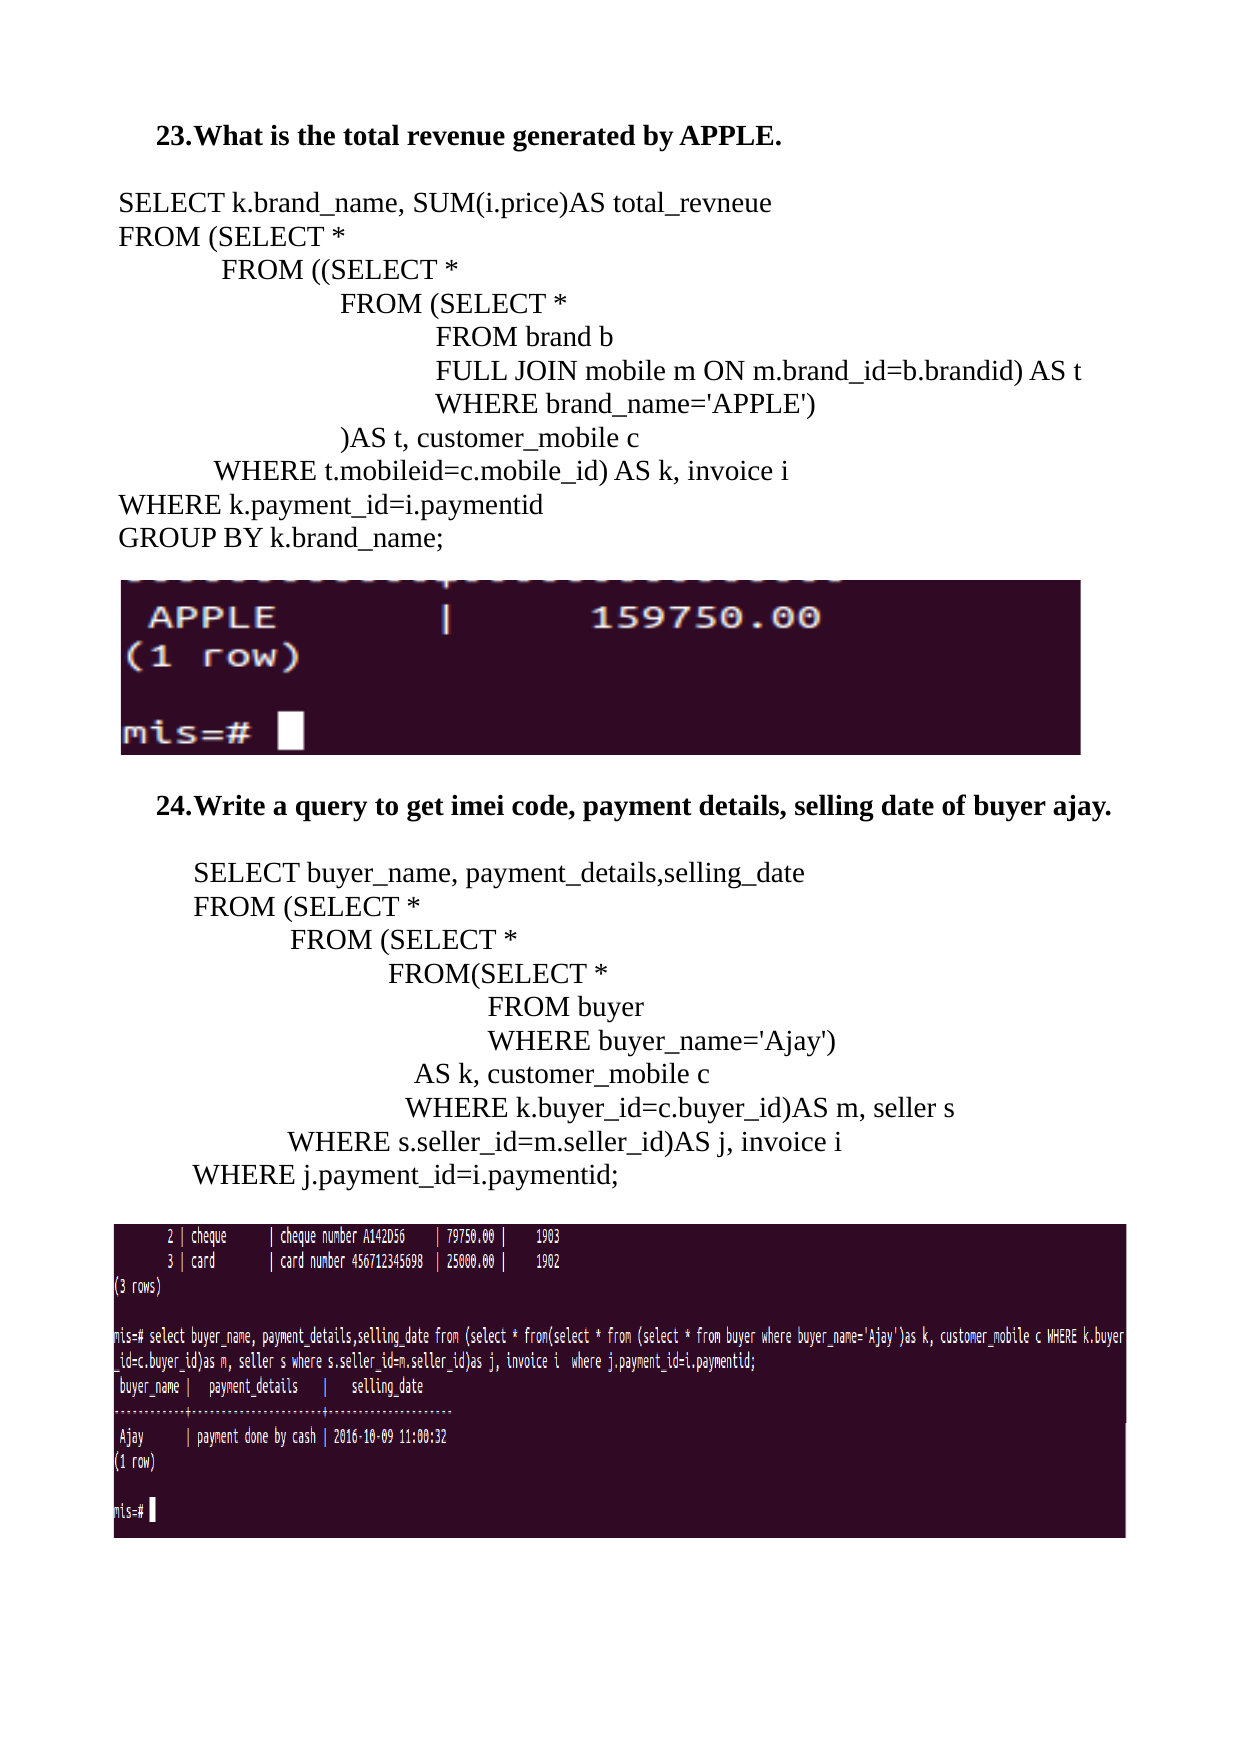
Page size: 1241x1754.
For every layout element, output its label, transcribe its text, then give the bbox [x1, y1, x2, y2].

text GROUP BY k.brand_name; [118, 521, 1122, 554]
list FROM (SELECT * [156, 889, 1122, 922]
text AS k, customer_mobile c [118, 1057, 1122, 1090]
text )AS t, customer_mobile c [118, 420, 1122, 453]
text FROM buyer [118, 989, 1122, 1023]
text FROM (SELECT * [118, 219, 1122, 252]
list FROM (SELECT * [231, 922, 1122, 956]
picture [120, 749, 204, 755]
text FROM (SELECT * [118, 286, 1122, 319]
text WHERE s.seller_id=m.seller_id)AS j, invoice i [118, 1124, 1122, 1157]
text FROM brand b [118, 319, 1122, 353]
list What is the total revenue generated by APPLE. [156, 118, 1122, 152]
text WHERE t.mobileid=c.mobile_id) AS k, invoice i [118, 453, 1122, 487]
list FROM(SELECT * [343, 956, 1122, 989]
text WHERE k.buyer_id=c.buyer_id)AS m, seller s [118, 1090, 1122, 1124]
text WHERE k.payment_id=i.paymentid [118, 487, 1122, 521]
text WHERE j.payment_id=i.paymentid; [118, 1157, 1122, 1191]
text WHERE buyer_name='Ajay') [118, 1023, 1122, 1057]
list SELECT buyer_name, payment_details,selling_date [156, 855, 1122, 889]
text FROM ((SELECT * [118, 252, 1122, 286]
text FULL JOIN mobile m ON m.brand_id=b.brandid) AS t WHERE brand_name='APPLE') [118, 353, 1122, 420]
list Write a query to get imei code, payment details, selling date of buyer ajay. [156, 788, 1122, 822]
text SELECT k.brand_name, SUM(i.price)AS total_revneue [118, 185, 1122, 219]
